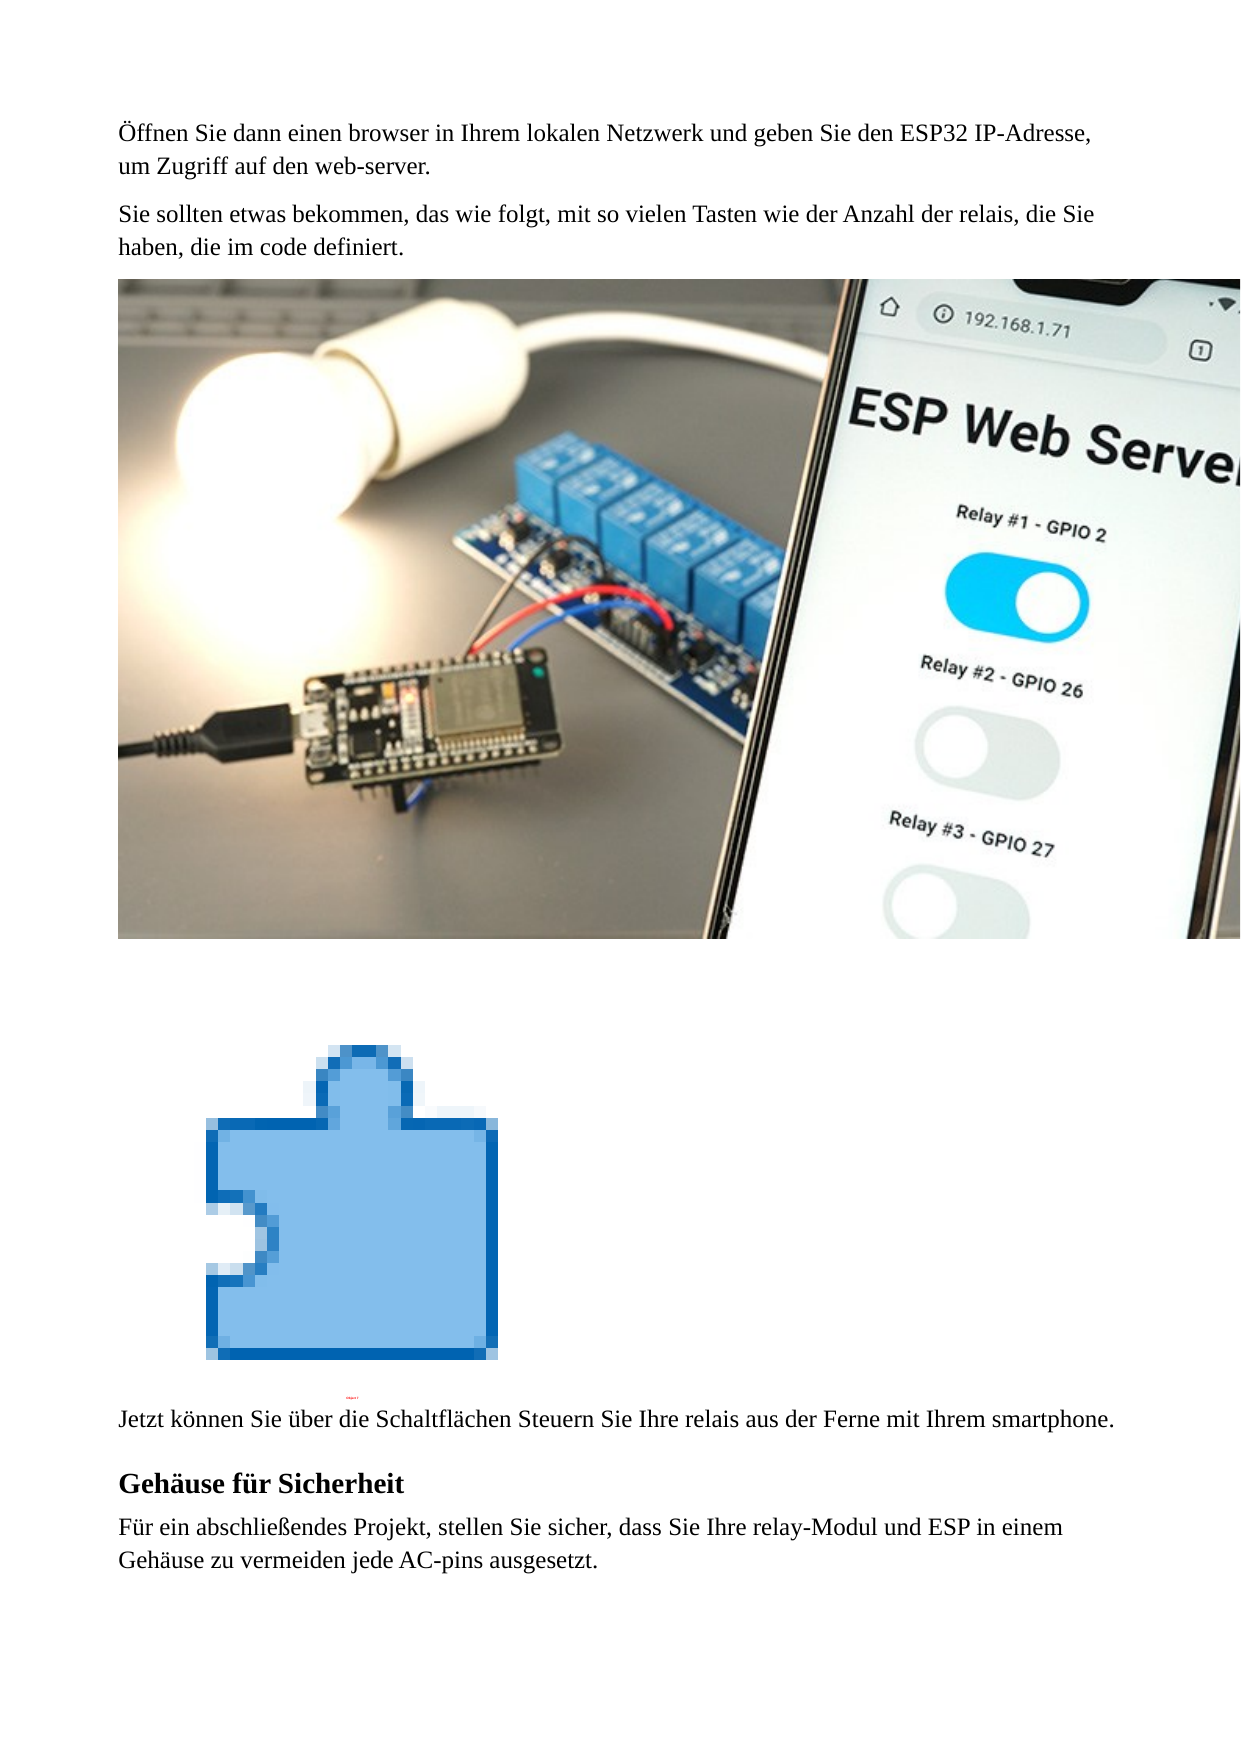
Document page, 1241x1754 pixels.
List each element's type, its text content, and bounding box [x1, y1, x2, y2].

text Sie sollten etwas bekommen, das wie folgt, mit so vielen Tasten wie der Anzahl der relais, die Sie haben, die im code definiert. [118, 199, 1122, 261]
text Für ein abschließendes Projekt, stellen Sie sicher, dass Sie Ihre relay-Modul und ESP in einem Gehäuse zu vermeiden jede AC-pins ausgesetzt. [118, 1512, 1122, 1574]
subtitle Gehäuse für Sicherheit [118, 1466, 1122, 1500]
picture [118, 279, 1241, 939]
text Jetzt können Sie über die Schaltflächen Steuern Sie Ihre relais aus der Ferne mit Ihrem smartphone. [118, 1404, 1122, 1433]
text Öffnen Sie dann einen browser in Ihrem lokalen Netzwerk und geben Sie den ESP32 IP-Adresse, um Zugriff auf den web-server. [118, 118, 1122, 180]
